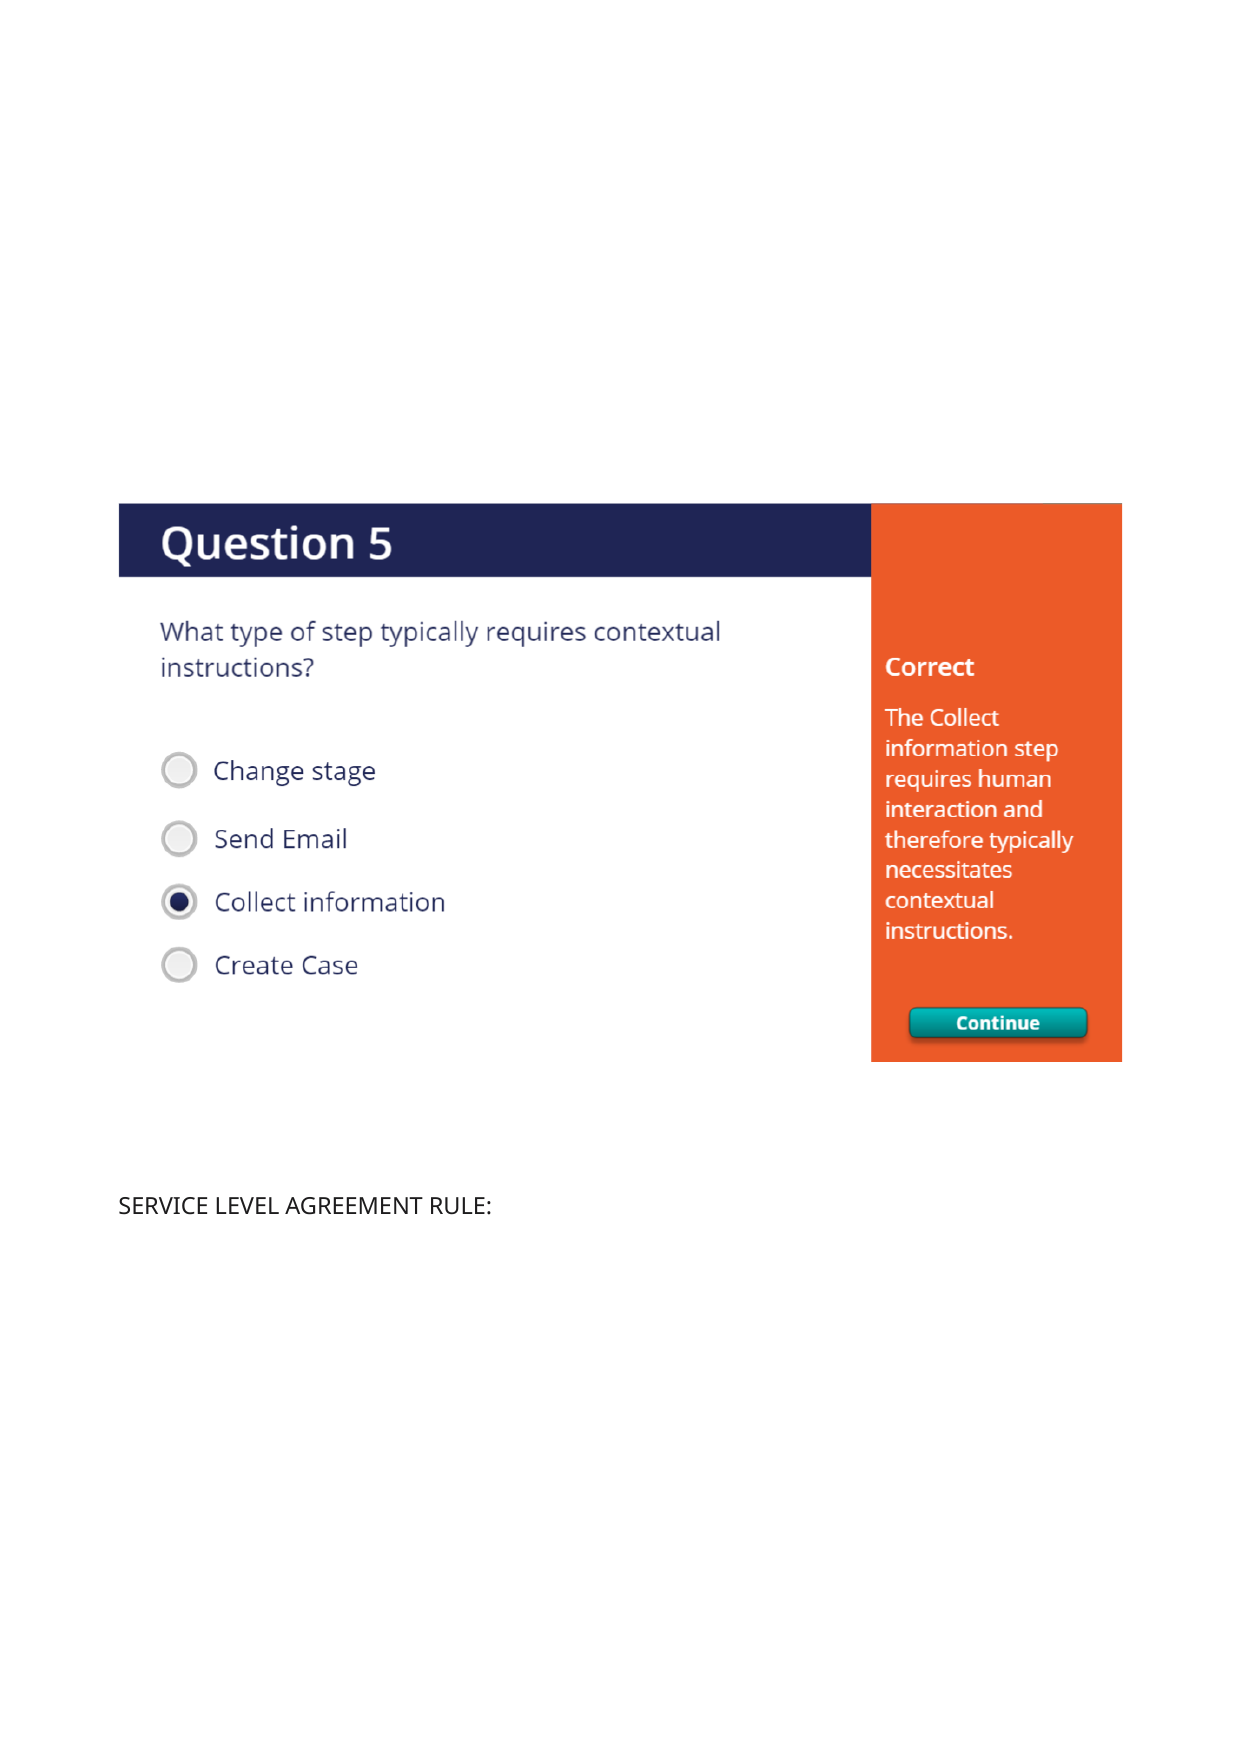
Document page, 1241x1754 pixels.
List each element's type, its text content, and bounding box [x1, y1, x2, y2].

text SERVICE LEVEL AGREEMENT RULE: [118, 1189, 1122, 1221]
